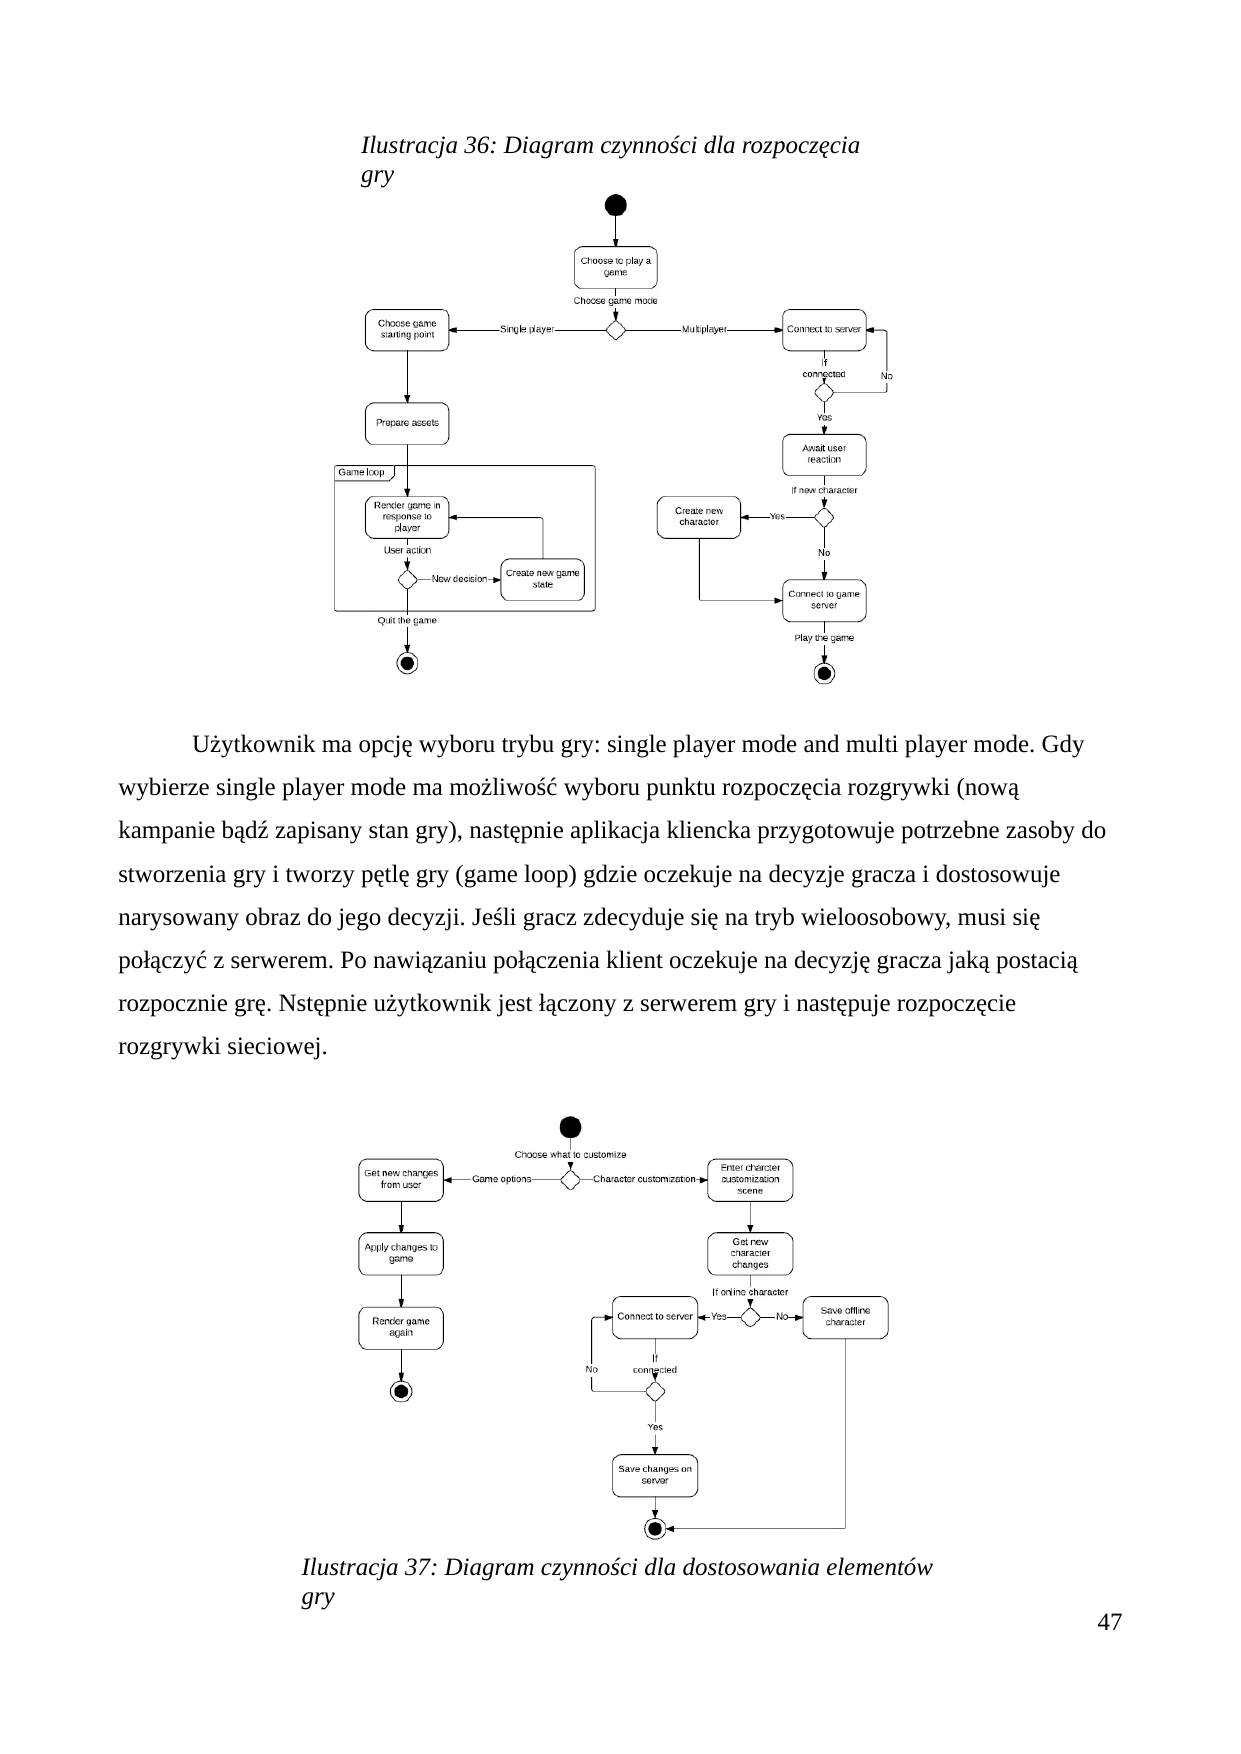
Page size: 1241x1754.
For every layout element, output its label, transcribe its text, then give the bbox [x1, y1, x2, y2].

text Ilustracja 37: Diagram czynności dla dostosowania elementów gry [301, 1108, 939, 1610]
text Ilustracja 36: Diagram czynności dla rozpoczęcia gry [361, 131, 879, 188]
picture [308, 189, 910, 692]
text Użytkownik ma opcję wyboru trybu gry: single player mode and multi player mode. Gdy wybierze single player mode ma możliwość wyboru punktu rozpoczęcia rozgrywki (nową kampanie bądź zapisany stan gry), następnie aplikacja kliencka przygotowuje potrzebne zasoby do stworzenia gry i tworzy pętlę gry (game loop) gdzie oczekuje na decyzje gracza i dostosowuje narysowany obraz do jego decyzji. Jeśli gracz zdecyduje się na tryb wieloosobowy, musi się połączyć z serwerem. Po nawiązaniu połączenia klient oczekuje na decyzję gracza jaką postacią rozpocznie grę. Nstępnie użytkownik jest łączony z serwerem gry i następuje rozpoczęcie rozgrywki sieciowej. [118, 729, 1122, 1060]
picture [328, 1095, 912, 1552]
